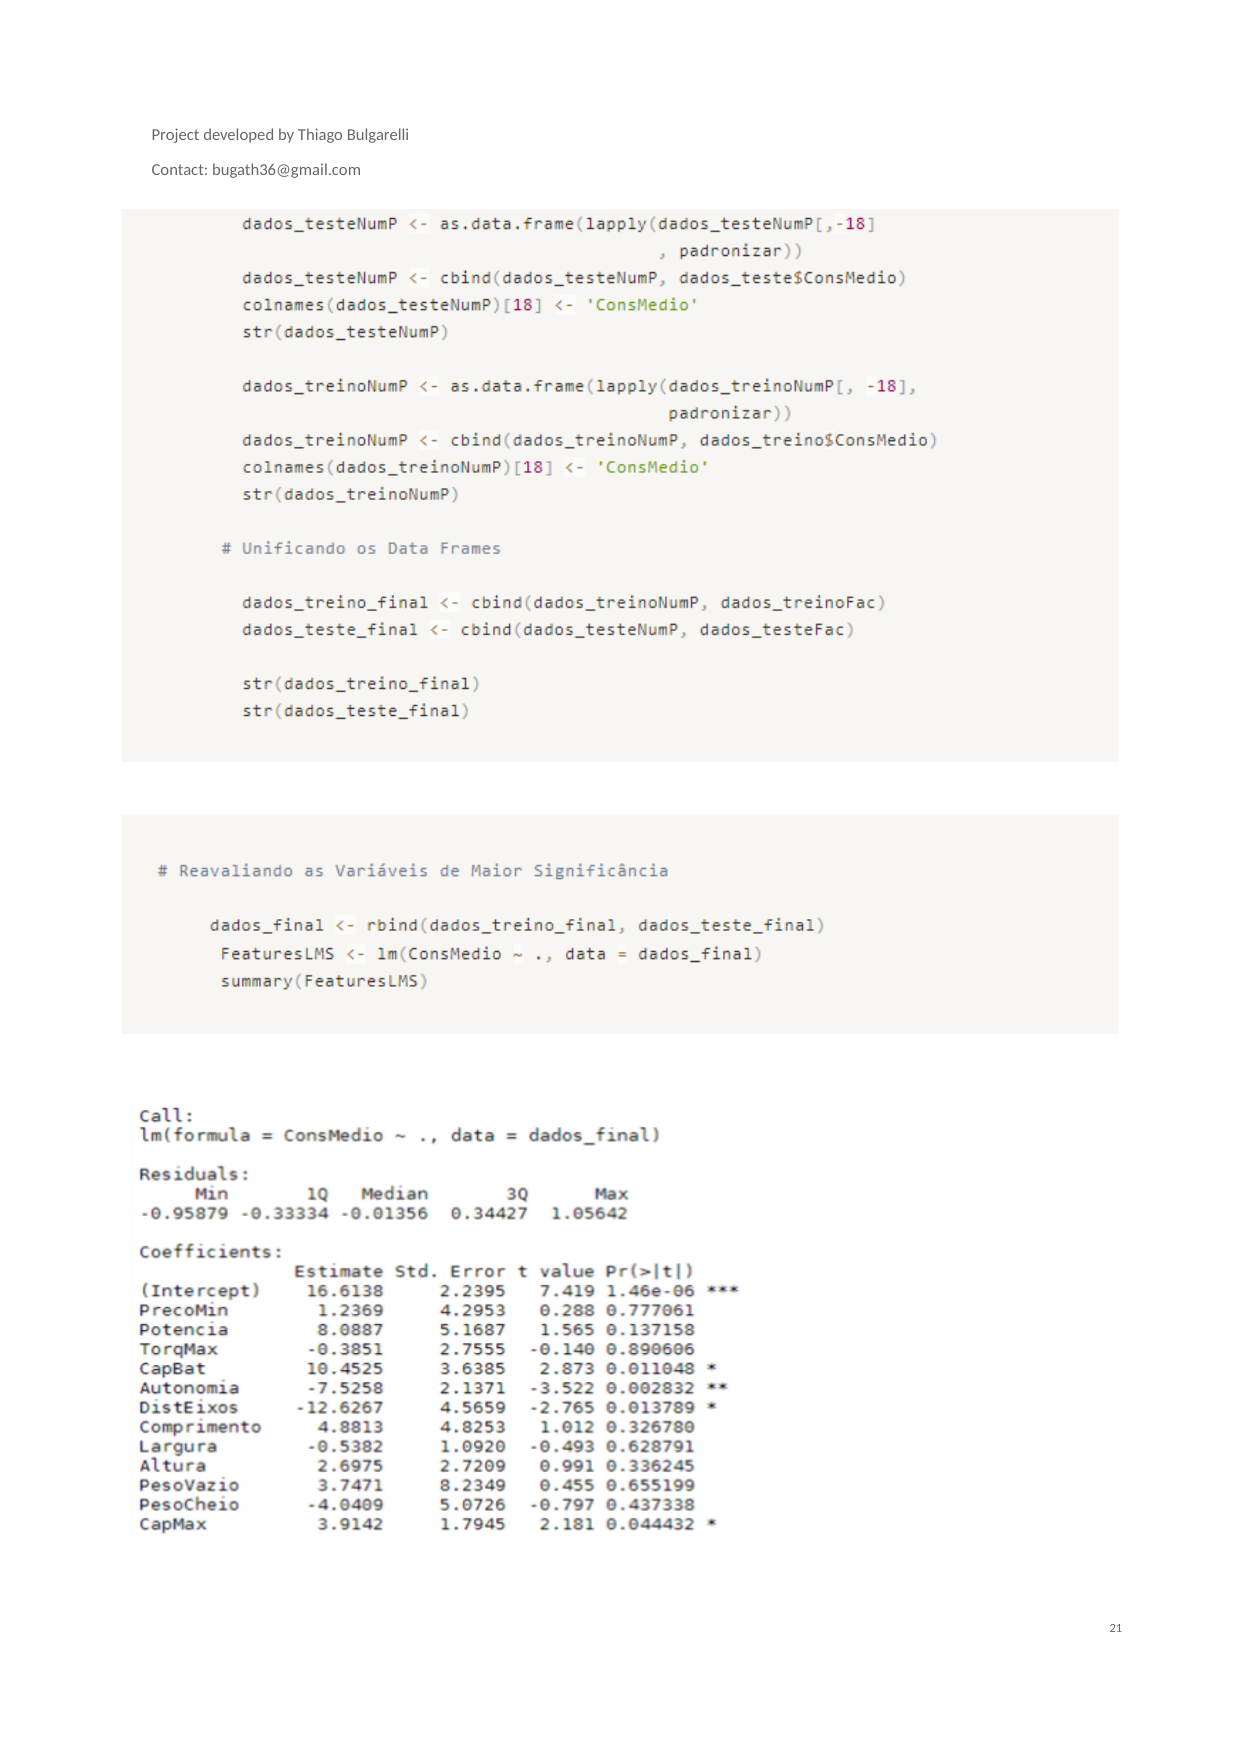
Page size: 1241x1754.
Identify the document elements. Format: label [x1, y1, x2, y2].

picture [121, 815, 1119, 1034]
picture [132, 1097, 1105, 1534]
picture [121, 209, 1119, 762]
